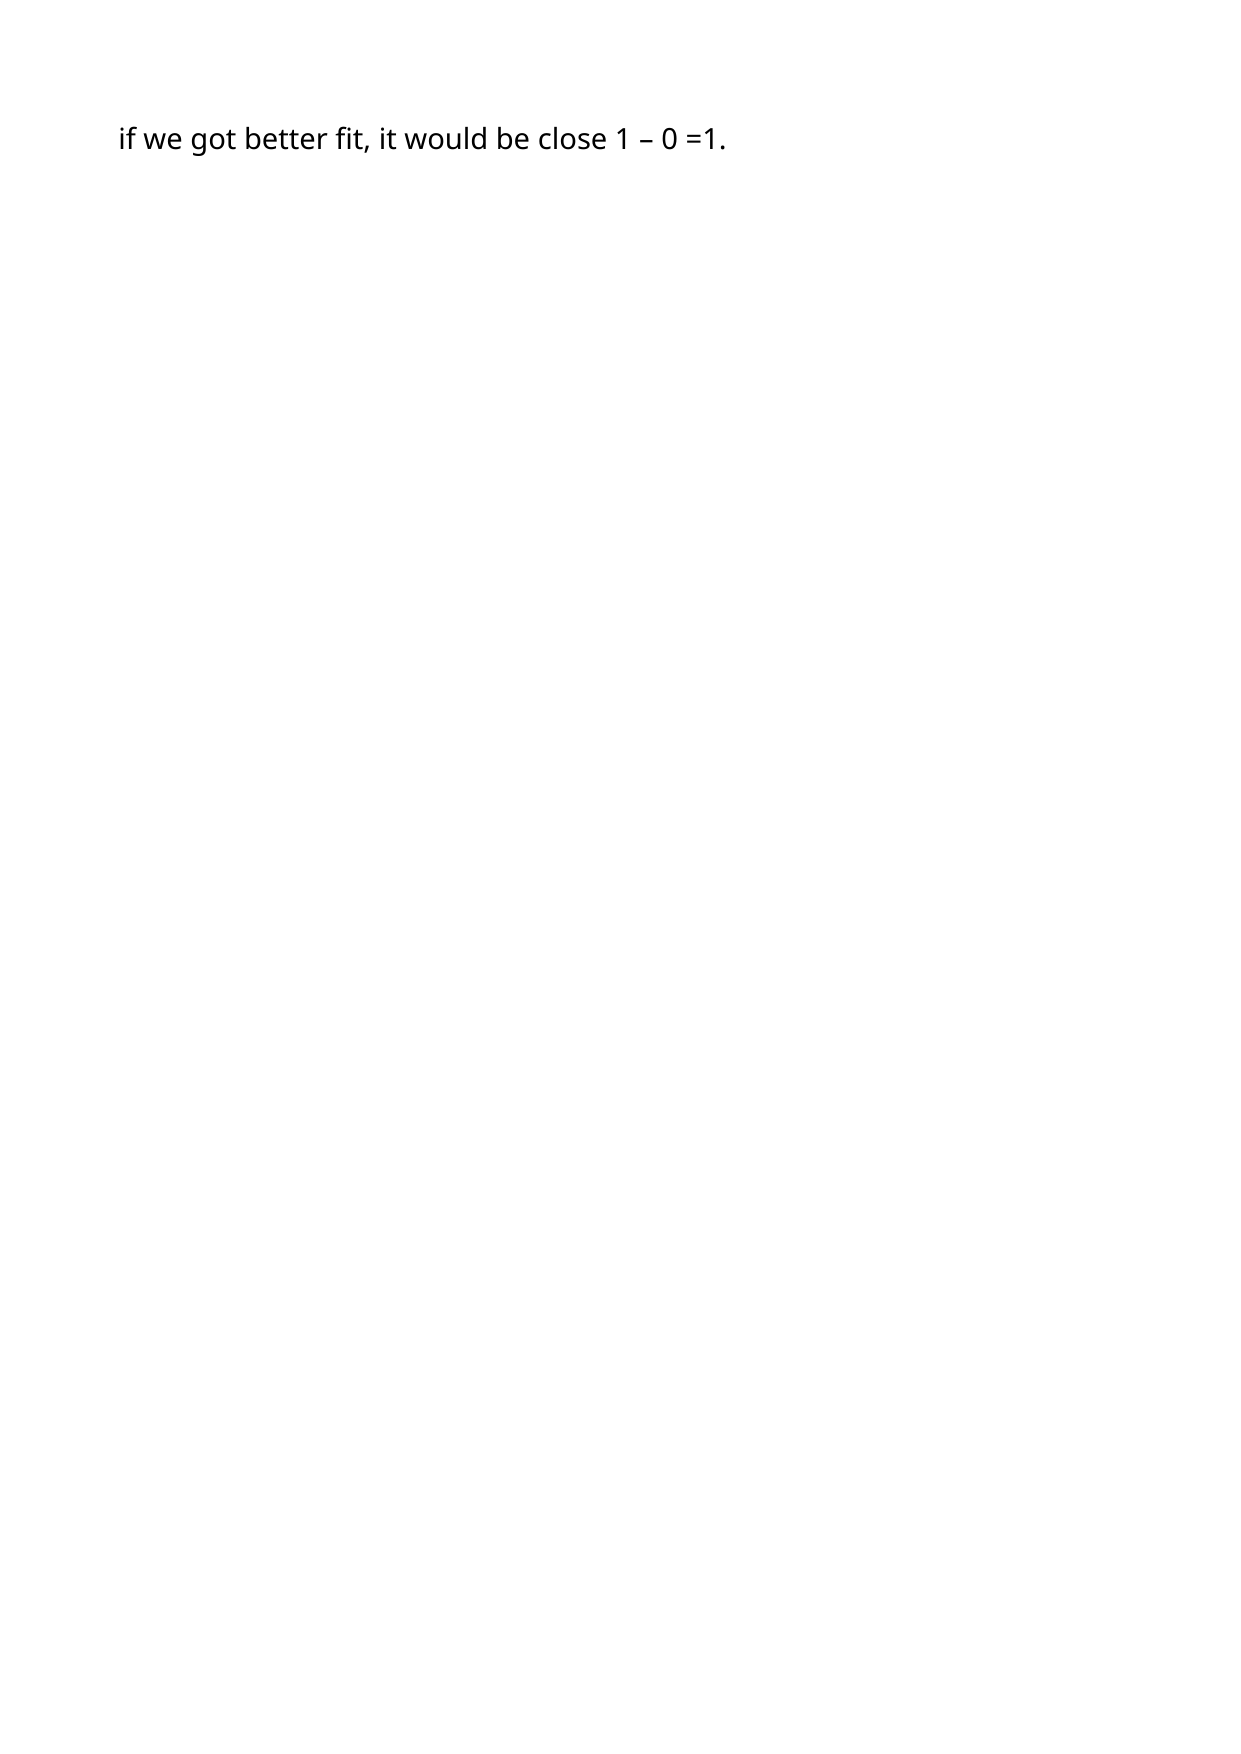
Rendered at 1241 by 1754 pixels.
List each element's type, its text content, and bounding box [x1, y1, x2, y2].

text if we got better fit, it would be close 1 – 0 =1. [118, 118, 1122, 158]
